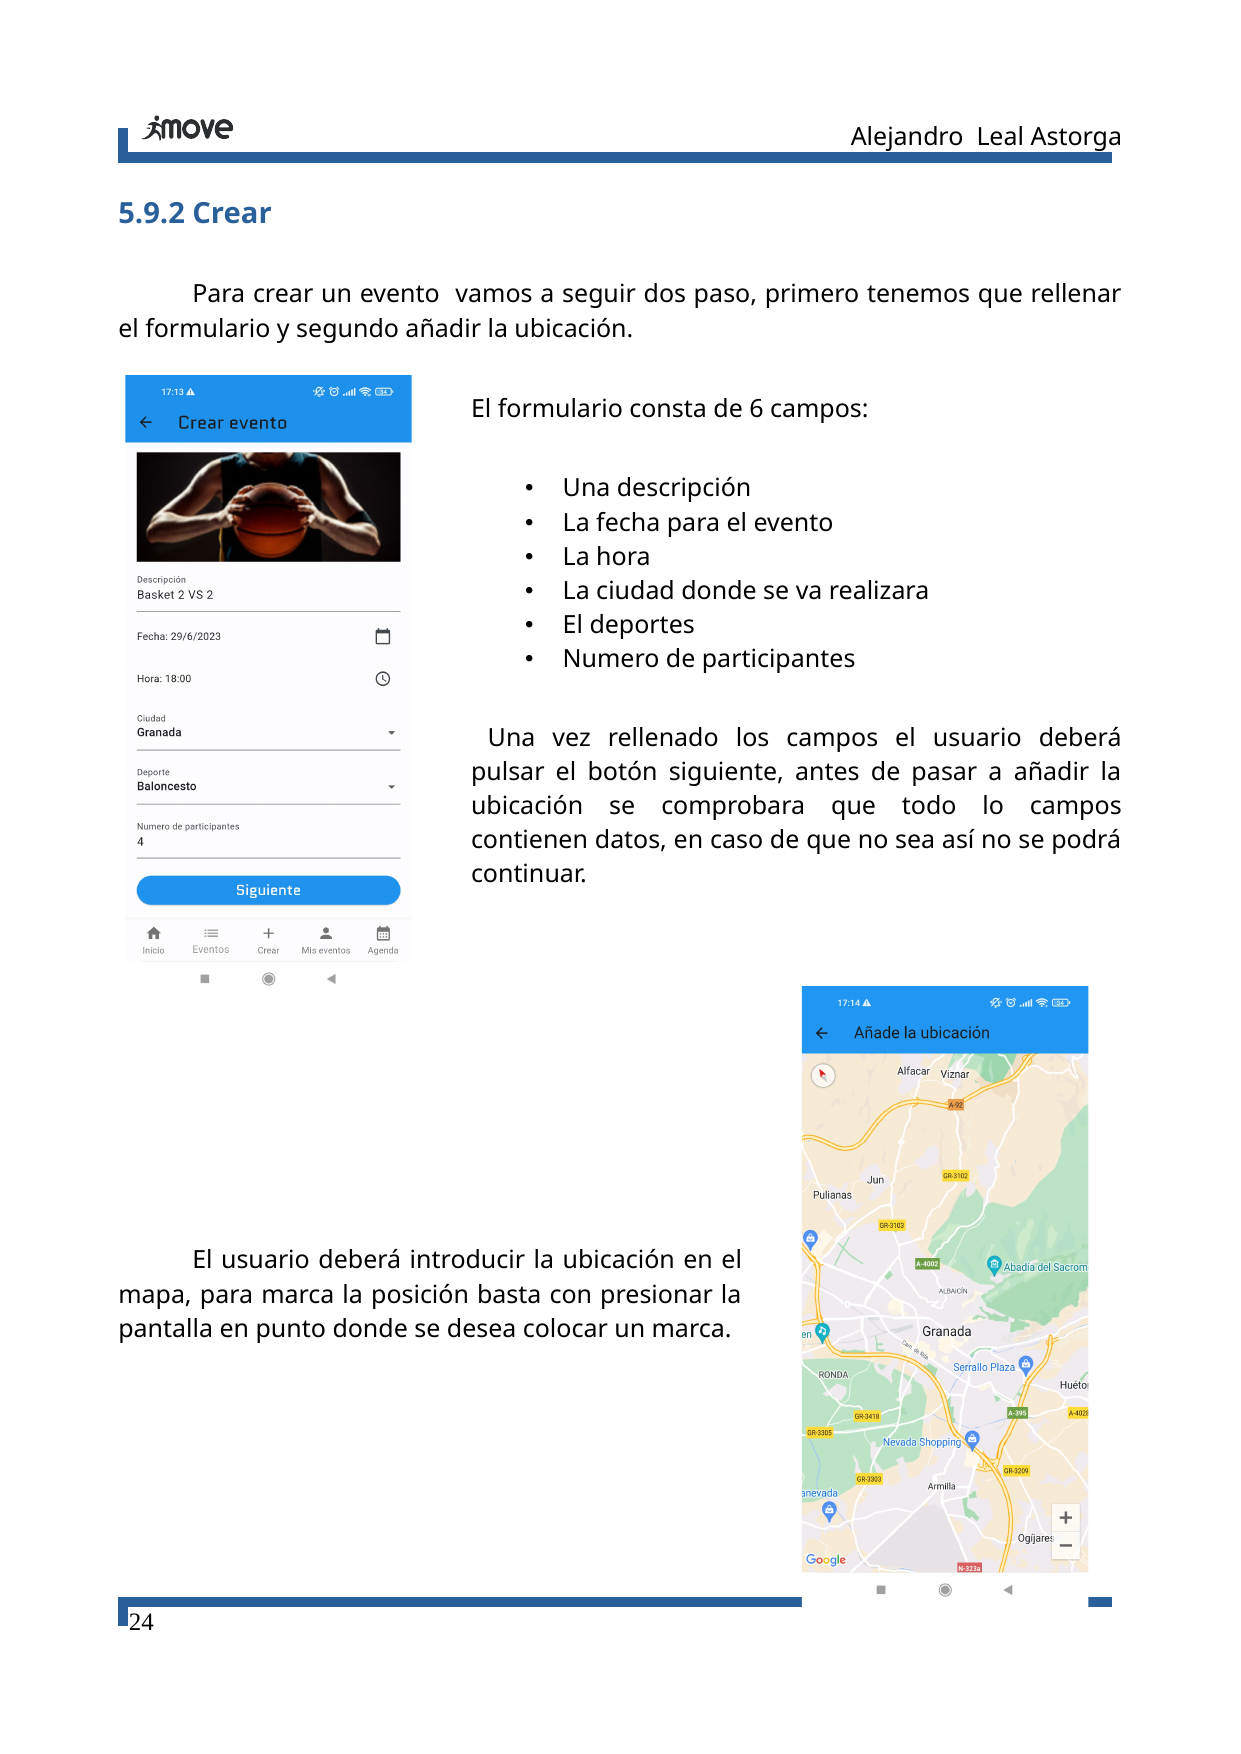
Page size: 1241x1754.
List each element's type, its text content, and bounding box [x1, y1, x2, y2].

text El formulario consta de 6 campos: [412, 391, 1122, 425]
list El deportes [525, 606, 1122, 640]
list La fecha para el evento [525, 504, 1122, 538]
list La hora [525, 538, 1122, 572]
text [1089, 1242, 1122, 1344]
picture [125, 375, 412, 996]
picture [801, 986, 1089, 1607]
text Para crear un evento vamos a seguir dos paso, primero tenemos que rellenar el formulario y segundo añadir la ubicación. [118, 271, 1122, 345]
list Una descripción [525, 470, 1122, 504]
picture [140, 113, 234, 141]
text 5.9.2 Crear [118, 192, 1122, 232]
list Numero de participantes [525, 640, 1122, 674]
text El usuario deberá introducir la ubicación en el mapa, para marca la posición basta con presionar la pantalla en punto donde se desea colocar un marca. [118, 1242, 801, 1344]
list La ciudad donde se va realizara [525, 572, 1122, 606]
text Una vez rellenado los campos el usuario deberá pulsar el botón siguiente, antes de pasar a añadir la ubicación se comprobara que todo lo campos contienen datos, en caso de que no sea así no se podrá continuar. [412, 720, 1122, 890]
